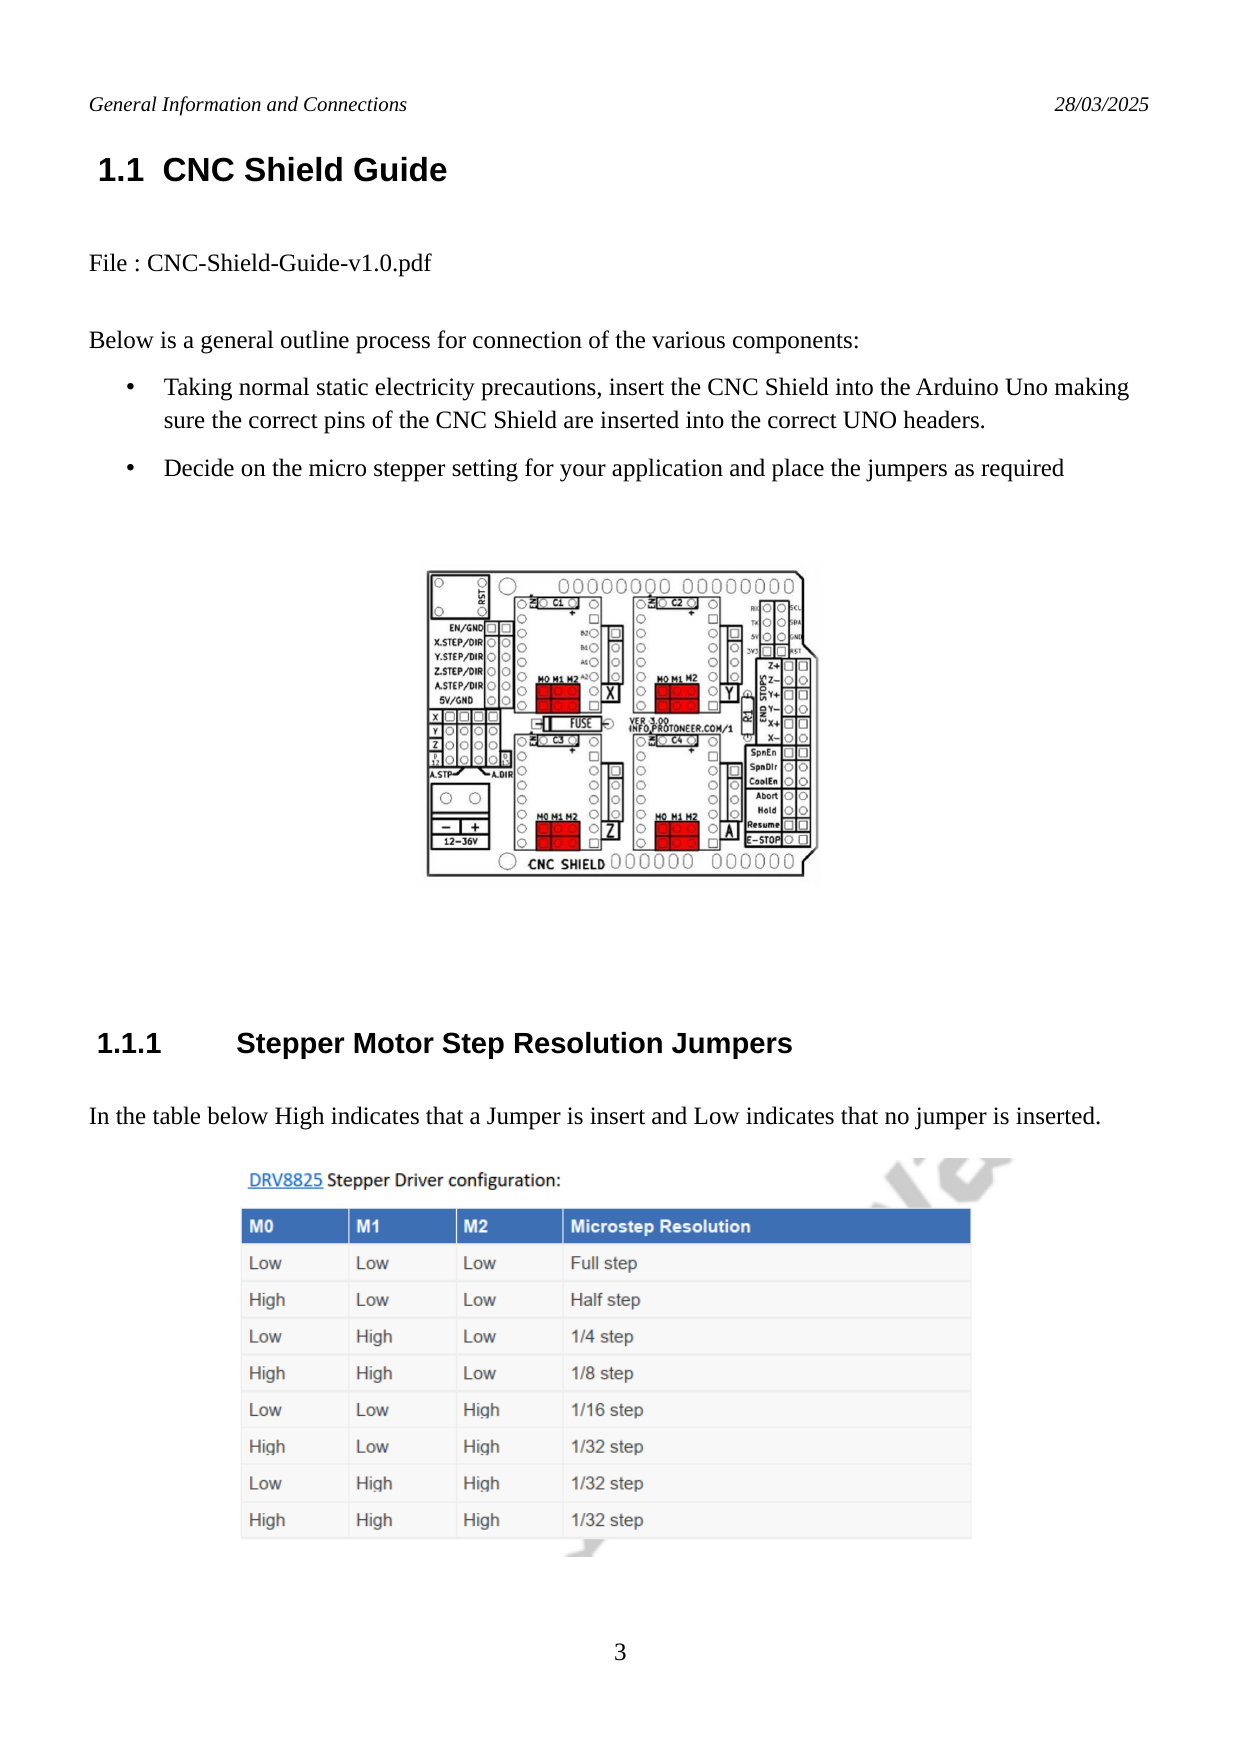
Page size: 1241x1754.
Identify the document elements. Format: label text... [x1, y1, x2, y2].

text In the table below High indicates that a Jumper is insert and Low indicates that no jumper is inserted. [88, 1101, 1152, 1130]
subtitle CNC Shield Guide [88, 150, 1152, 188]
text File : CNC-Shield-Guide-v1.0.pdf [88, 248, 1152, 277]
picture [223, 1158, 1019, 1557]
list Decide on the micro stepper setting for your application and place the jumpers as required [126, 453, 1152, 482]
text Below is a general outline process for connection of the various components: [88, 325, 1152, 353]
picture [414, 558, 826, 889]
subtitle Stepper Motor Step Resolution Jumpers [88, 1026, 1152, 1060]
list Taking normal static electricity precautions, insert the CNC Shield into the Arduino Uno making sure the correct pins of the CNC Shield are inserted into the correct UNO headers. [126, 372, 1152, 434]
